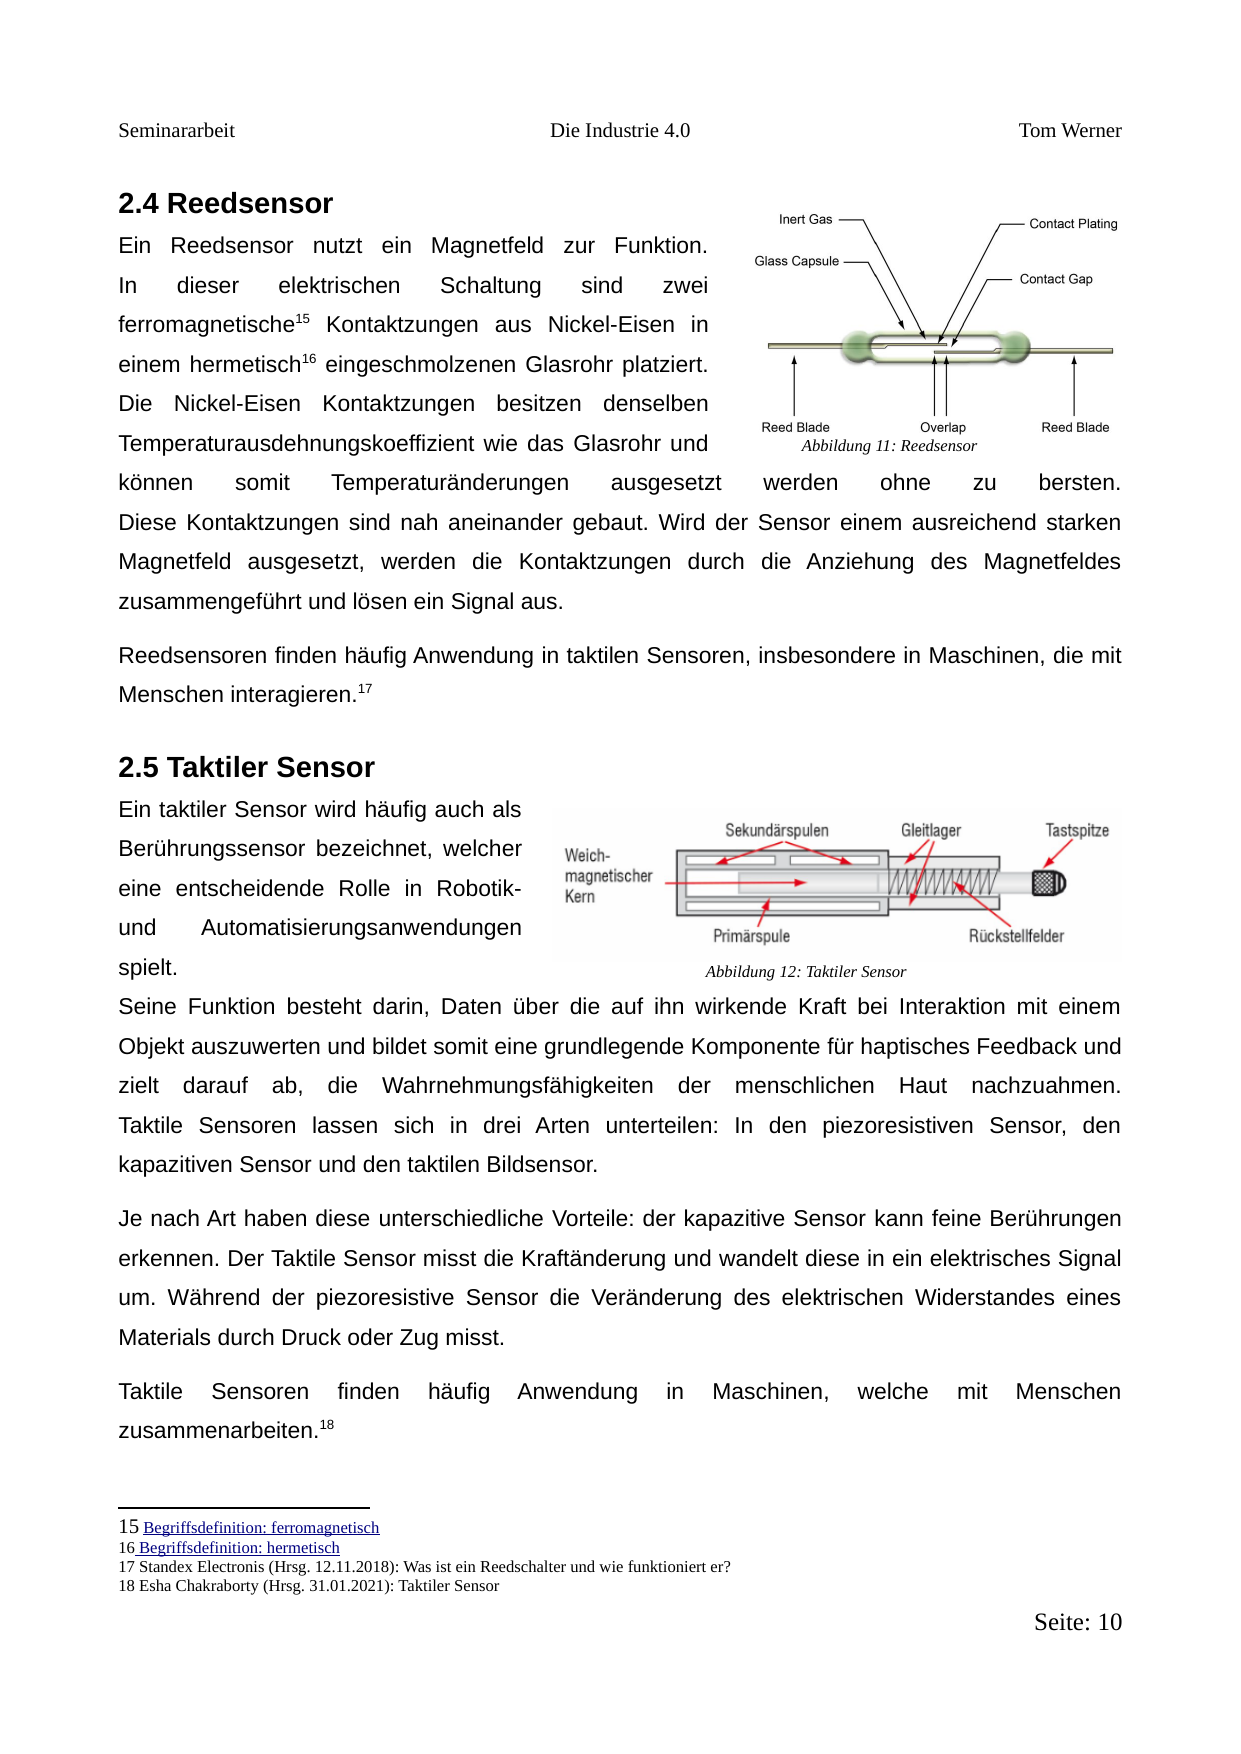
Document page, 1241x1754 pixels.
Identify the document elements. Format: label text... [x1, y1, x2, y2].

text Ein taktiler Sensor wird häufig auch als Berührungssensor bezeichnet, welcher eine entscheidende Rolle in Robotik- und Automatisierungsanwendungen spielt. Seine Funktion besteht darin, Daten über die auf ihn wirkende Kraft bei Interaktion mit einem Objekt auszuwerten und bildet somit eine grundlegende Komponente für haptisches Feedback und zielt darauf ab, die Wahrnehmungsfähigkeiten der menschlichen Haut nachzuahmen. Taktile Sensoren lassen sich in drei Arten unterteilen: In den piezoresistiven Sensor, den kapazitiven Sensor und den taktilen Bildsensor. [118, 796, 1122, 1177]
text Standex Electronis (Hrsg. 12.11.2018): Was ist ein Reedschalter und wie funktioniert er? [118, 1557, 1122, 1576]
text Reedsensoren finden häufig Anwendung in taktilen Sensoren, insbesondere in Maschinen, die mit Menschen interagieren. [118, 642, 1122, 707]
text Ein Reedsensor nutzt ein Magnetfeld zur Funktion. In dieser elektrischen Schaltung sind zwei ferromagnetische Kontaktzungen aus Nickel-Eisen in einem hermetisch eingeschmolzenen Glasrohr platziert. Die Nickel-Eisen Kontaktzungen besitzen denselben Temperaturausdehnungskoeffizient wie das Glasrohr und können somit Temperaturänderungen ausgesetzt werden ohne zu bersten. Diese Kontaktzungen sind nah aneinander gebaut. Wird der Sensor einem ausreichend starken Magnetfeld ausgesetzt, werden die Kontaktzungen durch die Anziehung des Magnetfeldes zusammengeführt und lösen ein Signal aus. [118, 232, 1122, 614]
text Abbildung 12: Taktiler Sensor [522, 808, 1092, 981]
text Je nach Art haben diese unterschiedliche Vorteile: der kapazitive Sensor kann feine Berührungen erkennen. Der Taktile Sensor misst die Kraftänderung und wandelt diese in ein elektrisches Signal um. Während der piezoresistive Sensor die Veränderung des elektrischen Widerstandes eines Materials durch Druck oder Zug misst. [118, 1205, 1122, 1350]
subtitle 2.5 Taktiler Sensor [118, 750, 1122, 783]
picture [754, 212, 1118, 436]
text Begriffsdefinition: hermetisch [118, 1538, 1122, 1557]
text Abbildung 11: Reedsensor [709, 212, 1072, 455]
text Taktile Sensoren finden häufig Anwendung in Maschinen, welche mit Menschen zusammenarbeiten. [118, 1378, 1122, 1443]
text Esha Chakraborty (Hrsg. 31.01.2021): Taktiler Sensor [118, 1576, 1122, 1595]
picture [552, 808, 1122, 962]
text Begriffsdefinition: ferromagnetisch [118, 1514, 1122, 1538]
subtitle 2.4 Reedsensor [118, 186, 1122, 220]
